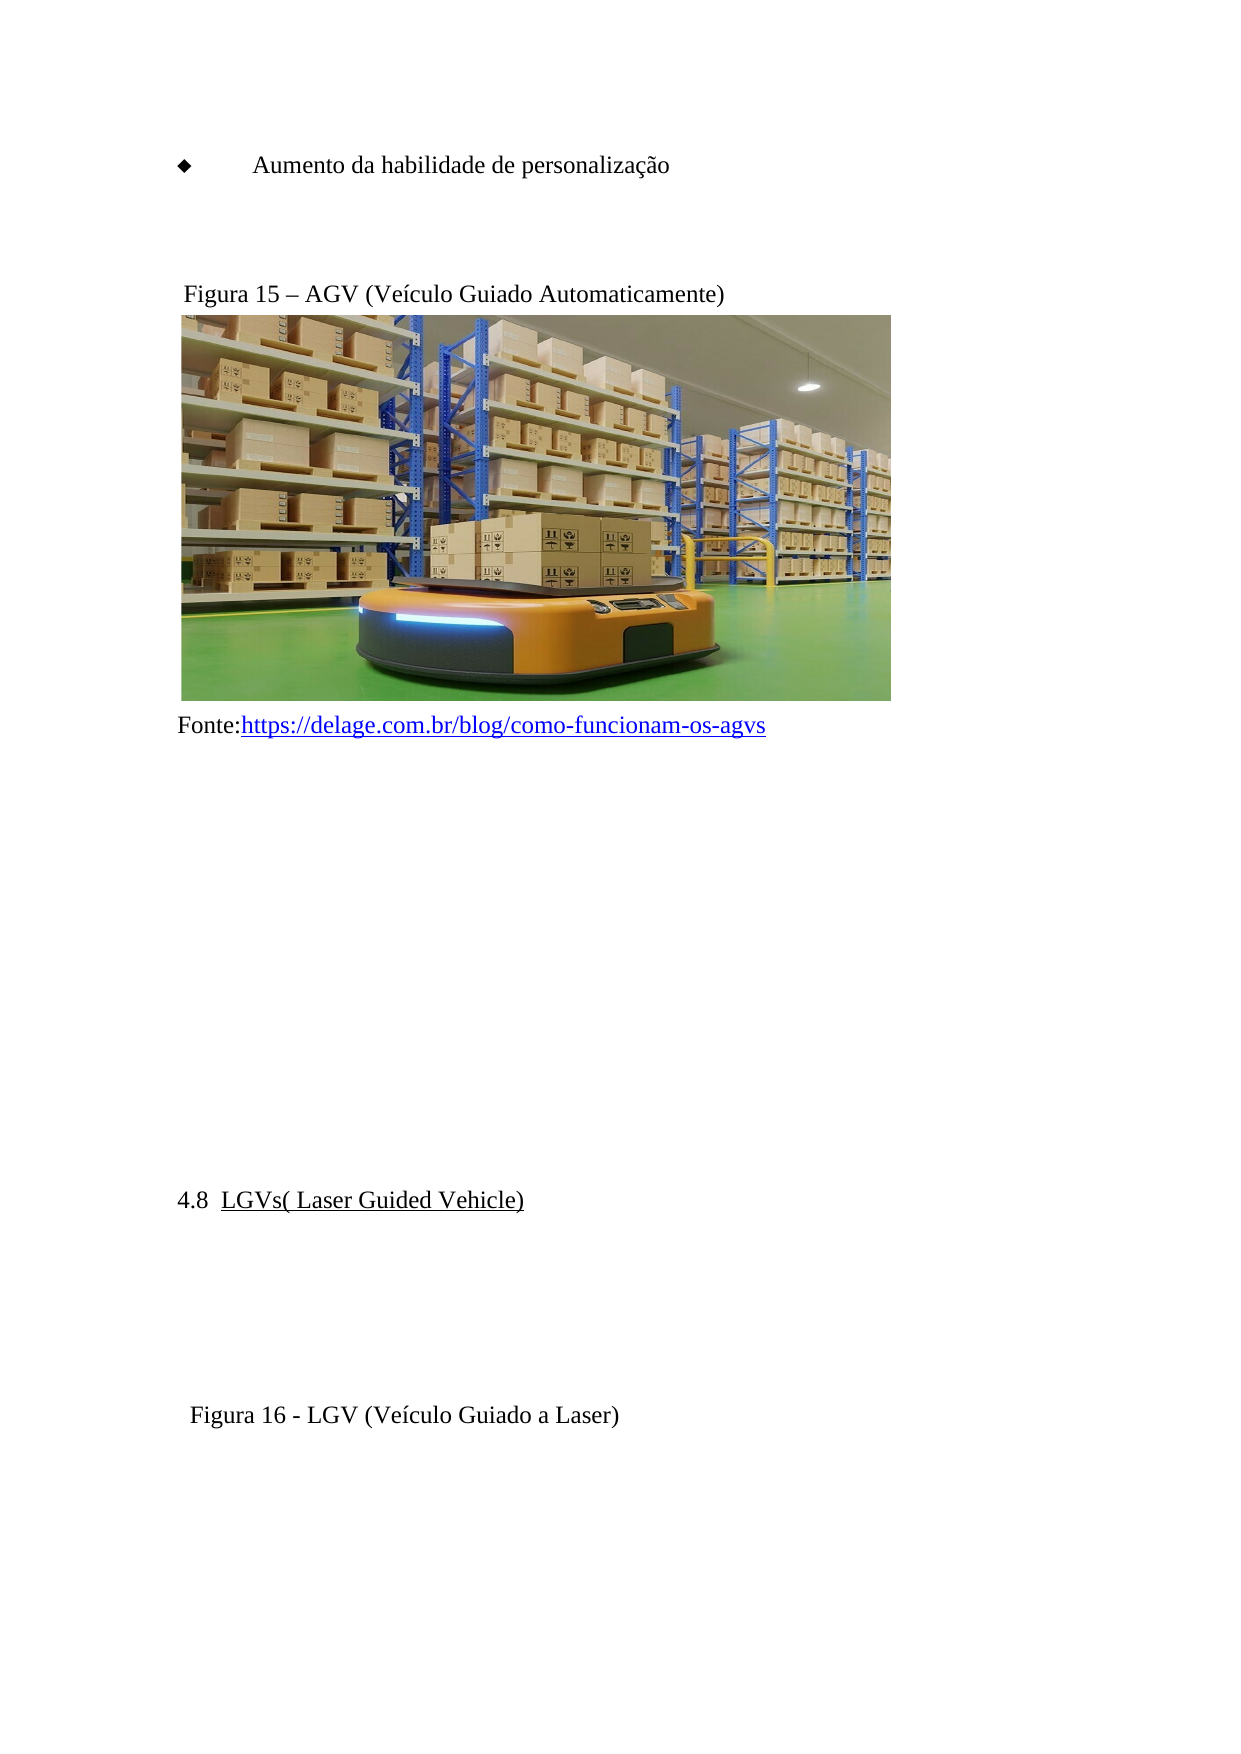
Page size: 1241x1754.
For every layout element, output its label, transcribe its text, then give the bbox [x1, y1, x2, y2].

text Figura 16 - LGV (Veículo Guiado a Laser) [177, 1401, 1123, 1429]
text Fonte:https://delage.com.br/blog/como-funcionam-os-agvs [177, 711, 1123, 739]
text 4.8 LGVs( Laser Guided Vehicle) [177, 1185, 1123, 1214]
text Figura 15 – AGV (Veículo Guiado Automaticamente) [177, 279, 1123, 308]
picture [181, 315, 891, 701]
list Aumento da habilidade de personalização [177, 150, 1123, 179]
